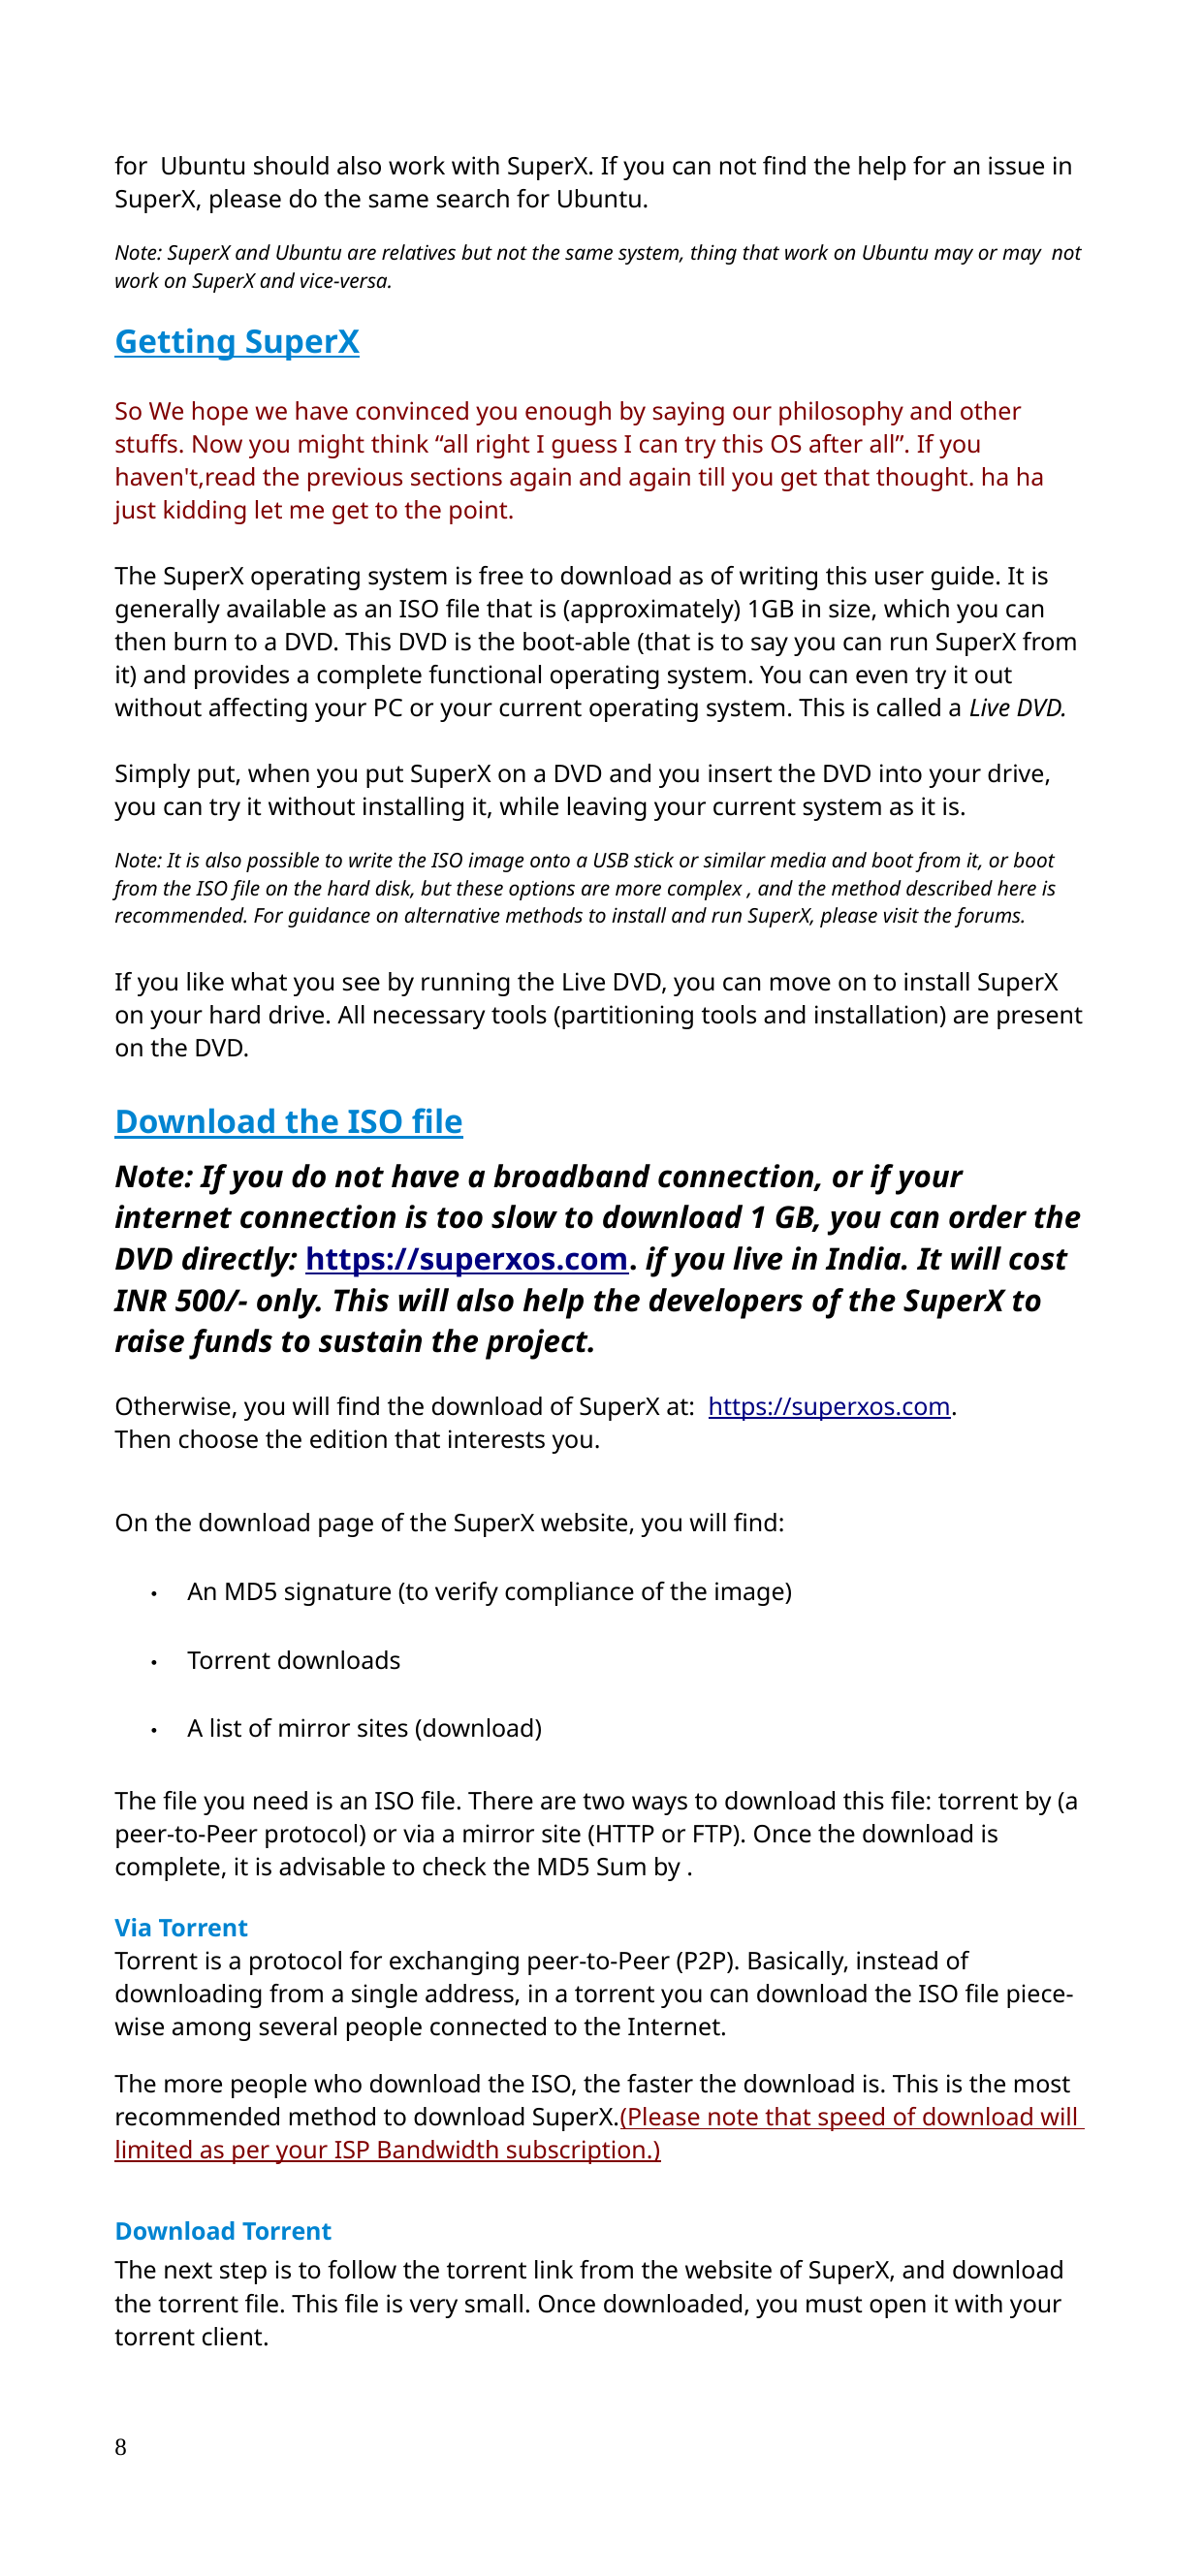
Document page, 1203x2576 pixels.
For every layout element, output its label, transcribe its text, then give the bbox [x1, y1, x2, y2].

text Simply put, when you put SuperX on a DVD and you insert the DVD into your drive, you can try it without installing it, while leaving your current system as it is. [114, 757, 1088, 823]
subtitle Via Torrent [114, 1910, 1088, 1943]
text Otherwise, you will find the download of SuperX at: https://superxos.com. [114, 1389, 1088, 1422]
text The more people who download the ISO, the faster the download is. This is the most recommended method to download SuperX.(Please note that speed of download will limited as per your ISP Bandwidth subscription.) [114, 2067, 1088, 2166]
text Then choose the edition that interests you. [114, 1422, 1088, 1455]
subtitle Download Torrent [114, 2215, 1088, 2247]
text Note: It is also possible to write the ISO image onto a USB stick or similar media and boot from it, or boot from the ISO file on the hard disk, but these options are more complex , and the method described here is recommended. For guidance on alternative methods to install and run SuperX, please visit the forums. [114, 846, 1088, 929]
text Torrent is a protocol for exchanging peer-to-Peer (P2P). Basically, instead of downloading from a single address, in a torrent you can download the ISO file piece-wise among several people connected to the Internet. [114, 1943, 1088, 2043]
list Torrent downloads [151, 1643, 1088, 1676]
text On the download page of the SuperX website, you will find: [114, 1506, 1088, 1539]
text If you like what you see by running the Live DVD, you can move on to install SuperX on your hard drive. All necessary tools (partitioning tools and installation) are present on the DVD. [114, 964, 1088, 1063]
list A list of mirror sites (download) [151, 1712, 1088, 1744]
list An MD5 signature (to verify compliance of the image) [151, 1574, 1088, 1608]
text Note: SuperX and Ubuntu are relatives but not the same system, thing that work on Ubuntu may or may not work on SuperX and vice-versa. [114, 239, 1088, 294]
text So We hope we have convinced you enough by saying our philosophy and other stuffs. Now you might think “all right I guess I can try this OS after all”. If you haven't,read the previous sections again and again till you get that thought. ha ha just kidding let me get to the point. The SuperX operating system is free to download as of writing this user guide. It is generally available as an ISO file that is (approximately) 1GB in size, which you can then burn to a DVD. This DVD is the boot-able (that is to say you can run SuperX from it) and provides a complete functional operating system. You can even try it out without affecting your PC or your current operating system. This is called a Live DVD. [114, 393, 1088, 724]
text Getting SuperX [114, 318, 1088, 362]
text Download the ISO file [114, 1099, 1088, 1143]
text for Ubuntu should also work with SuperX. If you can not find the help for an issue in SuperX, please do the same search for Ubuntu. [114, 148, 1088, 215]
text The next step is to follow the torrent link from the website of SuperX, and download the torrent file. This file is very small. Once downloaded, you must open it with your torrent client. [114, 2253, 1088, 2352]
text Note: If you do not have a broadband connection, or if your internet connection is too slow to download 1 GB, you can order the DVD directly: https://superxos.com. if you live in India. It will cost INR 500/- only. This will also help the developers of the SuperX to raise funds to sustain the project. [114, 1155, 1088, 1362]
text The file you need is an ISO file. There are two ways to download this file: torrent by (a peer-to-Peer protocol) or via a mirror site (HTTP or FTP). Once the download is complete, it is advisable to check the MD5 Sum by . [114, 1784, 1088, 1883]
